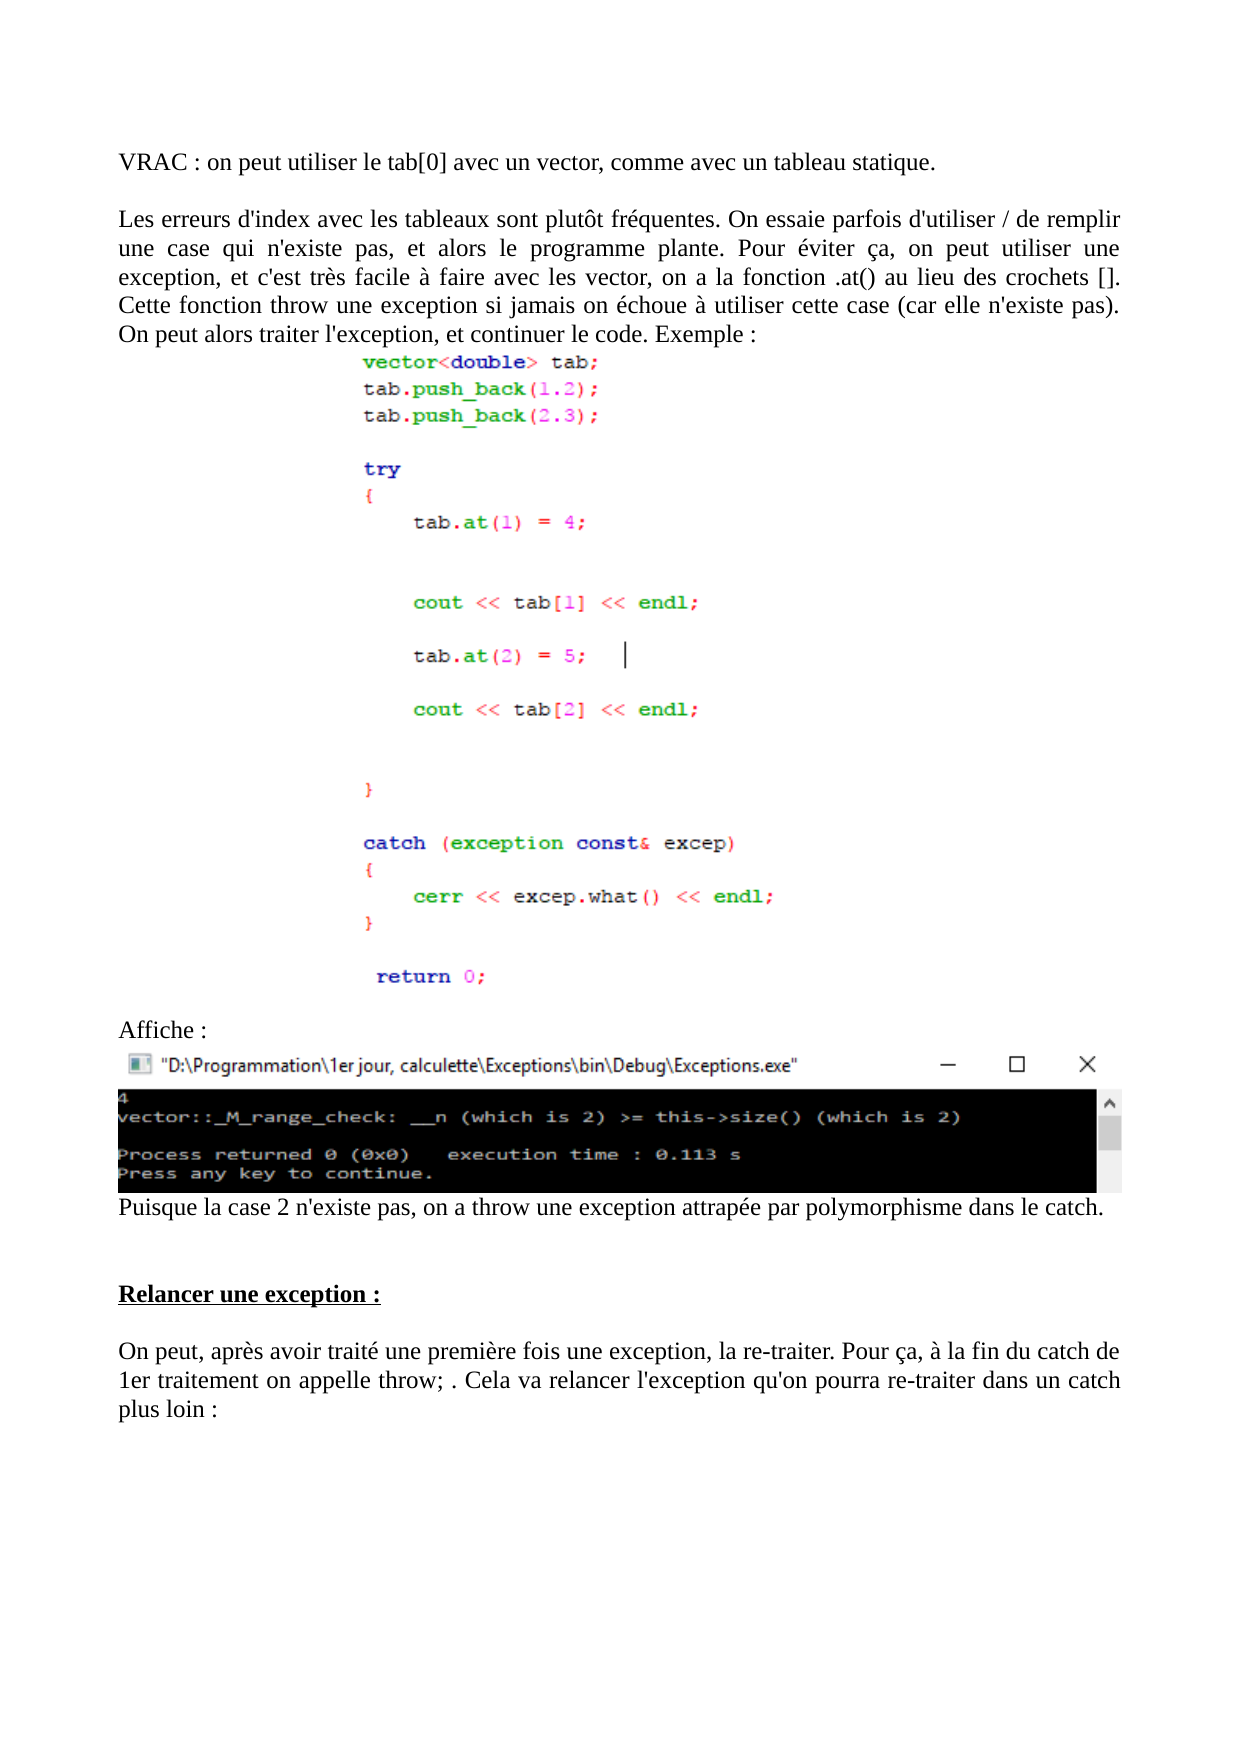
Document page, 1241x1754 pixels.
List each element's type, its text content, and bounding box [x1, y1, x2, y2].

text On peut, après avoir traité une première fois une exception, la re-traiter. Pour ça, à la fin du catch de 1er traitement on appelle throw; . Cela va relancer l'exception qu'on pourra re-traiter dans un catch plus loin : [118, 1336, 1122, 1422]
text Affiche : [118, 348, 1122, 1044]
text Les erreurs d'index avec les tableaux sont plutôt fréquentes. On essaie parfois d'utiliser / de remplir une case qui n'existe pas, et alors le programme plante. Pour éviter ça, on peut utiliser une exception, et c'est très facile à faire avec les vector, on a la fonction .at() au lieu des crochets []. Cette fonction throw une exception si jamais on échoue à utiliser cette case (car elle n'existe pas). On peut alors traiter l'exception, et continuer le code. Exemple : [118, 204, 1122, 348]
text VRAC : on peut utiliser le tab[0] avec un vector, comme avec un tableau statique. [118, 147, 1122, 176]
text Puisque la case 2 n'existe pas, on a throw une exception attrapée par polymorphisme dans le catch. [118, 1193, 1122, 1221]
text Relancer une exception : [118, 1279, 1122, 1307]
